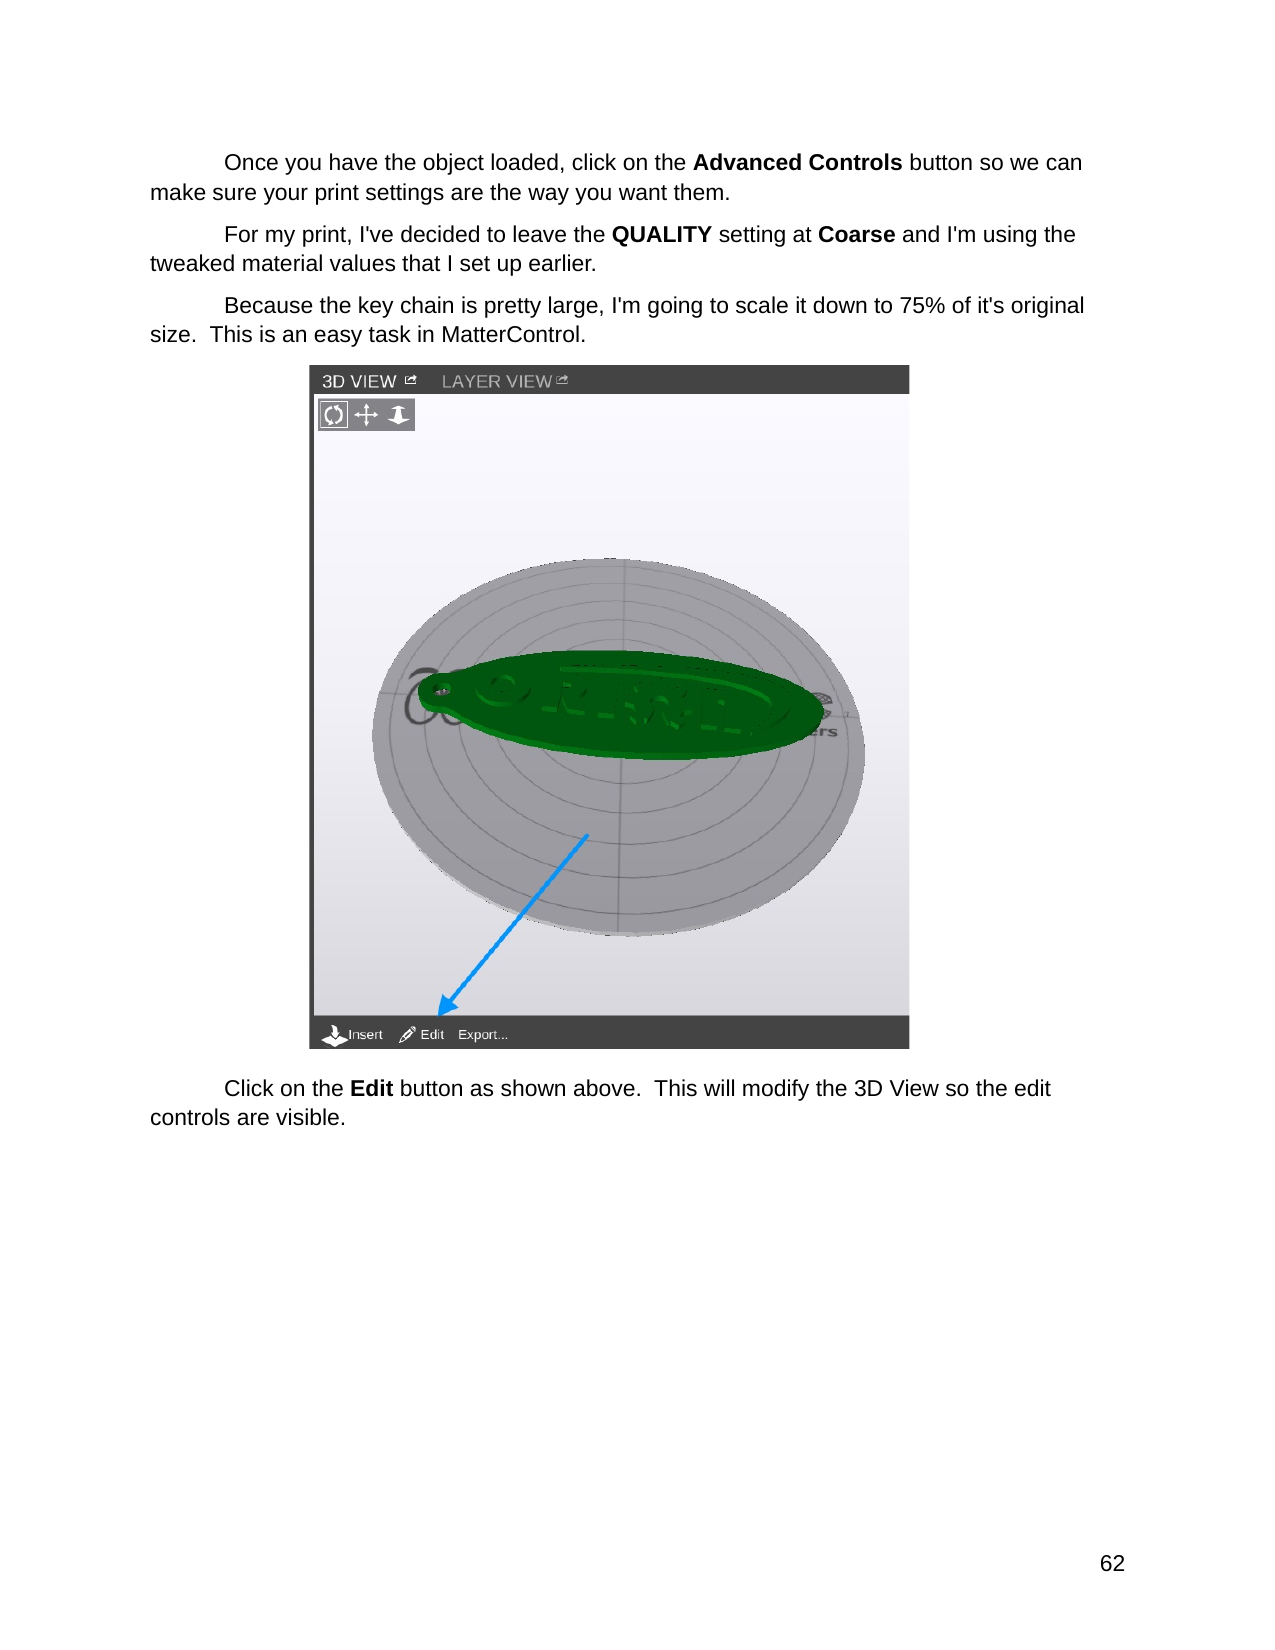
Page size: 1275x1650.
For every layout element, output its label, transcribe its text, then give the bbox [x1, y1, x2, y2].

text For my print, I've decided to leave the QUALITY setting at Coarse and I'm using the tweaked material values that I set up earlier. [150, 221, 1125, 276]
text Because the key chain is pretty large, I'm going to scale it down to 75% of it's original size. This is an easy task in MatterControl. [150, 292, 1125, 347]
text Once you have the object loaded, click on the Advanced Controls button so we can make sure your print settings are the way you want them. [150, 150, 1125, 205]
picture [309, 365, 910, 1049]
text Click on the Edit button as shown above. This will modify the 3D View so the edit controls are visible. [150, 1076, 1125, 1131]
